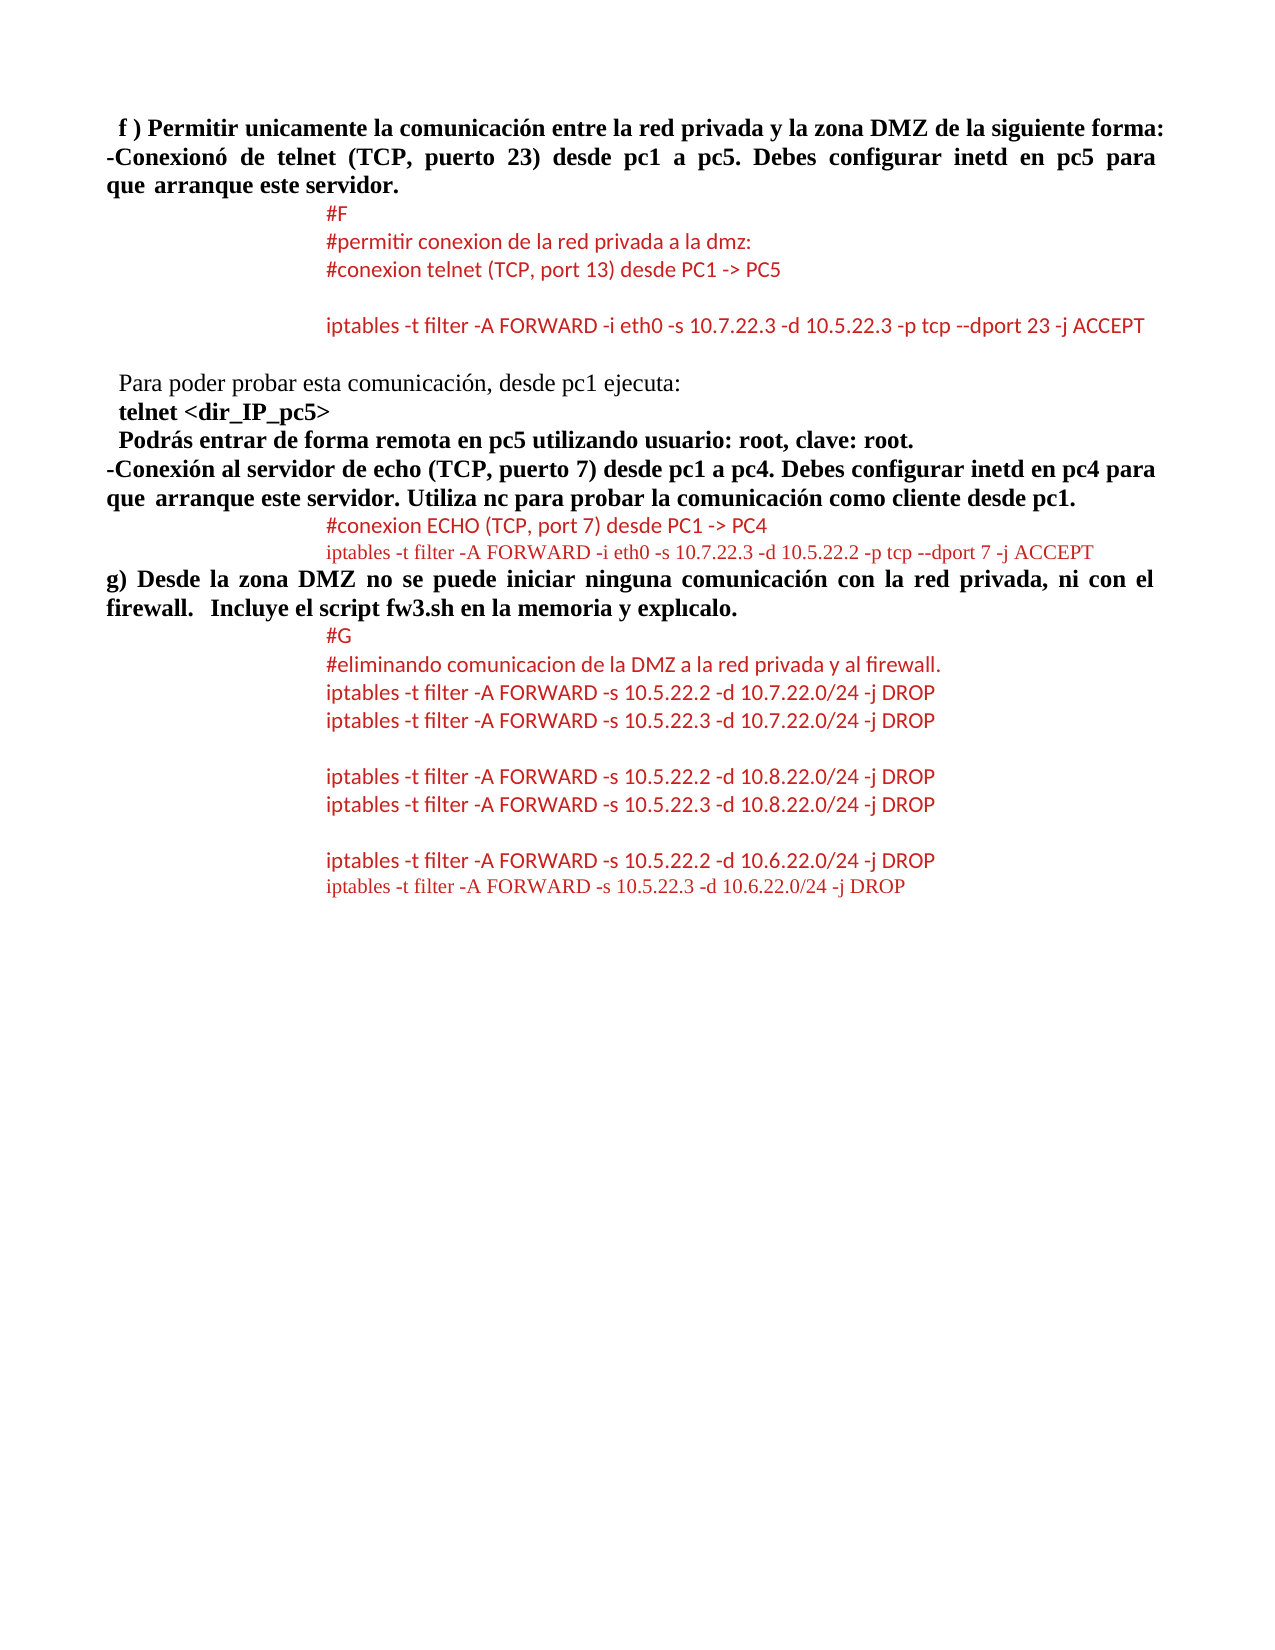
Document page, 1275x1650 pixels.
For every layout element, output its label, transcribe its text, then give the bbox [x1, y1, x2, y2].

text #permitir conexion de la red privada a la dmz: [326, 227, 1167, 255]
text Para poder probar esta comunicación, desde pc1 ejecuta: [118, 368, 1167, 397]
text g) Desde la zona DMZ no se puede iniciar ninguna comunicación con la red privada, ni con el firewall. Incluye el script fw3.sh en la memoria y explıcalo. [106, 564, 1154, 622]
text #conexion telnet (TCP, port 13) desde PC1 -> PC5 [326, 255, 1167, 283]
text #G [326, 622, 1167, 650]
text f ) Permitir unicamente la comunicación entre la red privada y la zona DMZ de la siguiente forma: [118, 113, 1167, 142]
text iptables -t filter -A FORWARD -i eth0 -s 10.7.22.3 -d 10.5.22.3 -p tcp --dport 23 -j ACCEPT [326, 311, 1167, 339]
text -Conexionó de telnet (TCP, puerto 23) desde pc1 a pc5. Debes configurar inetd en pc5 para que arranque este servidor. [106, 142, 1156, 199]
text iptables -t filter -A FORWARD -s 10.5.22.2 -d 10.8.22.0/24 -j DROP [326, 762, 1167, 790]
text iptables -t filter -A FORWARD -s 10.5.22.3 -d 10.8.22.0/24 -j DROP [326, 790, 1167, 818]
text #conexion ECHO (TCP, port 7) desde PC1 -> PC4 [326, 512, 1167, 539]
text #eliminando comunicacion de la DMZ a la red privada y al firewall. [326, 650, 1167, 678]
subtitle telnet <dir_IP_pc5> [118, 397, 1167, 425]
text iptables -t filter -A FORWARD -s 10.5.22.3 -d 10.6.22.0/24 -j DROP [326, 874, 1167, 898]
text iptables -t filter -A FORWARD -i eth0 -s 10.7.22.3 -d 10.5.22.2 -p tcp --dport 7 -j ACCEPT [326, 539, 1167, 564]
text iptables -t filter -A FORWARD -s 10.5.22.2 -d 10.6.22.0/24 -j DROP [326, 846, 1167, 874]
text iptables -t filter -A FORWARD -s 10.5.22.3 -d 10.7.22.0/24 -j DROP [326, 706, 1167, 734]
text -Conexión al servidor de echo (TCP, puerto 7) desde pc1 a pc4. Debes configurar inetd en pc4 para que arranque este servidor. Utiliza nc para probar la comunicación como cliente desde pc1. [106, 454, 1156, 512]
text iptables -t filter -A FORWARD -s 10.5.22.2 -d 10.7.22.0/24 -j DROP [326, 678, 1167, 706]
text Podrás entrar de forma remota en pc5 utilizando usuario: root, clave: root. [118, 425, 1167, 454]
text #F [326, 199, 1167, 227]
